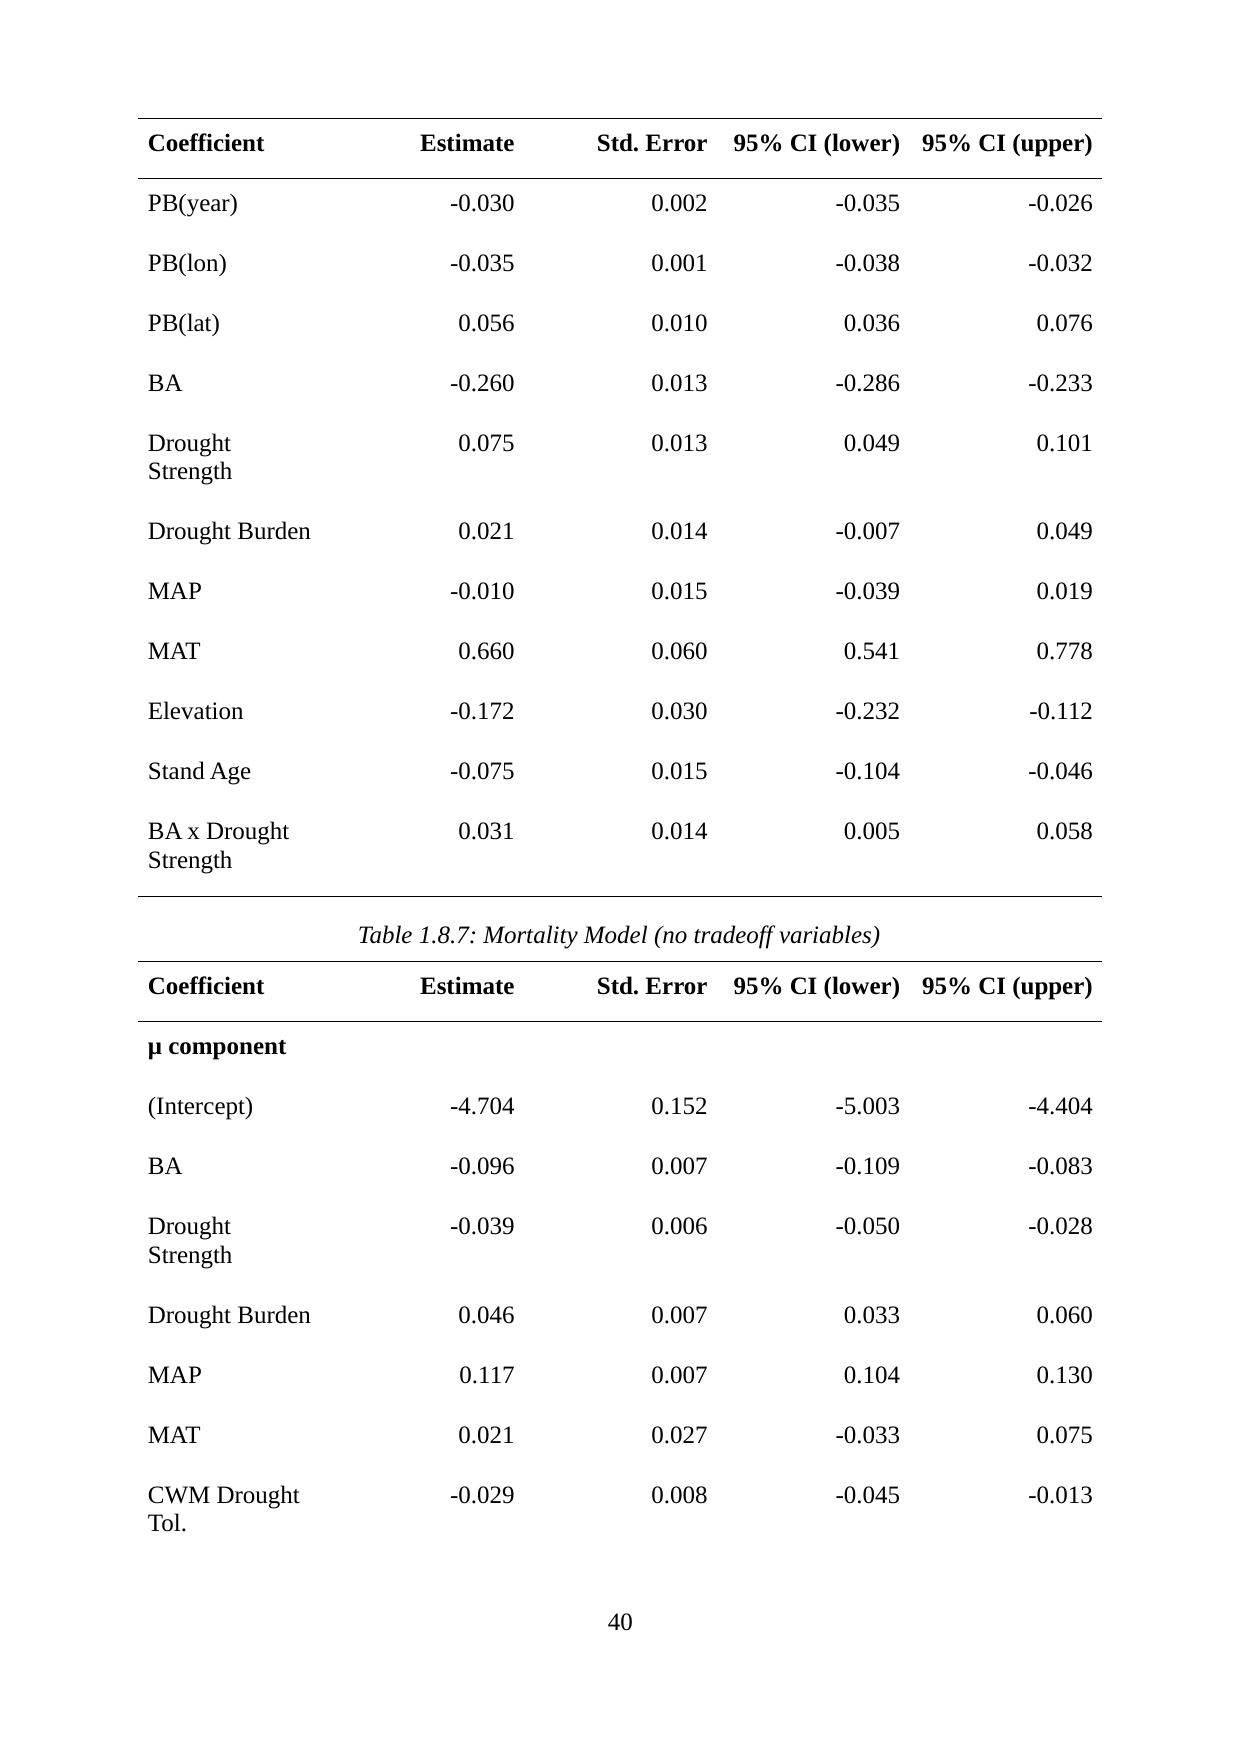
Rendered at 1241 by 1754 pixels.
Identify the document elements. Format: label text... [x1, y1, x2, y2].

table_cell -0.286 [716, 358, 909, 418]
table_cell Drought Strength [138, 1202, 331, 1290]
table_cell 0.021 [331, 507, 524, 567]
table_cell 0.036 [716, 298, 909, 358]
table_cell MAT [138, 627, 331, 687]
table_cell 0.021 [331, 1410, 524, 1470]
table_header Std. Error [524, 119, 716, 178]
table_cell 0.778 [909, 627, 1102, 687]
table_cell -0.035 [716, 179, 909, 238]
table_cell 0.008 [524, 1470, 716, 1559]
table_cell -0.046 [909, 747, 1102, 807]
table_cell 0.060 [524, 627, 716, 687]
table_cell -0.028 [909, 1202, 1102, 1290]
table_cell 0.075 [331, 418, 524, 507]
table_cell [524, 1022, 716, 1082]
table_cell 0.007 [524, 1290, 716, 1350]
table_cell Drought Burden [138, 1290, 331, 1350]
table_cell BA x Drought Strength [138, 807, 331, 896]
table_header Estimate [331, 962, 524, 1021]
table_cell -0.038 [716, 238, 909, 298]
table_header Coefficient [138, 119, 331, 178]
table_cell 0.001 [524, 238, 716, 298]
table_cell 0.060 [909, 1290, 1102, 1350]
table_cell 0.014 [524, 507, 716, 567]
table_cell MAP [138, 567, 331, 627]
table_cell (Intercept) [138, 1082, 331, 1142]
table_cell 0.006 [524, 1202, 716, 1290]
table_cell -0.232 [716, 687, 909, 747]
table_header 95% CI (lower) [716, 119, 909, 178]
table_cell -0.013 [909, 1470, 1102, 1559]
table_cell -0.172 [331, 687, 524, 747]
text Table 1.8.7: Mortality Model (no tradeoff variables) [118, 920, 1122, 949]
table_cell BA [138, 358, 331, 418]
table_cell 0.541 [716, 627, 909, 687]
table_cell 0.056 [331, 298, 524, 358]
table_cell -0.032 [909, 238, 1102, 298]
table_header 95% CI (upper) [909, 962, 1102, 1021]
table_cell 0.007 [524, 1350, 716, 1410]
table_cell 0.049 [716, 418, 909, 507]
table_cell MAP [138, 1350, 331, 1410]
table_cell μ component [138, 1022, 331, 1082]
table_cell -4.404 [909, 1082, 1102, 1142]
table_cell 0.027 [524, 1410, 716, 1470]
table_cell PB(year) [138, 179, 331, 238]
table_cell -0.112 [909, 687, 1102, 747]
table_cell 0.030 [524, 687, 716, 747]
table_cell 0.058 [909, 807, 1102, 896]
table_cell 0.010 [524, 298, 716, 358]
table_cell -0.045 [716, 1470, 909, 1559]
table_cell [909, 1022, 1102, 1082]
table_cell -0.035 [331, 238, 524, 298]
table_cell Drought Strength [138, 418, 331, 507]
table_cell -0.030 [331, 179, 524, 238]
table_cell 0.660 [331, 627, 524, 687]
table_header Coefficient [138, 962, 331, 1021]
table_cell 0.046 [331, 1290, 524, 1350]
table_cell -0.026 [909, 179, 1102, 238]
table_cell 0.075 [909, 1410, 1102, 1470]
table_cell -0.033 [716, 1410, 909, 1470]
table_cell -0.075 [331, 747, 524, 807]
table_cell CWM Drought Tol. [138, 1470, 331, 1559]
table_cell [331, 1022, 524, 1082]
table_cell 0.076 [909, 298, 1102, 358]
table_header Std. Error [524, 962, 716, 1021]
table_cell 0.031 [331, 807, 524, 896]
table_cell 0.117 [331, 1350, 524, 1410]
table_cell MAT [138, 1410, 331, 1470]
table_header 95% CI (lower) [716, 962, 909, 1021]
table_cell -0.104 [716, 747, 909, 807]
table_cell -0.109 [716, 1142, 909, 1202]
table_cell 0.013 [524, 358, 716, 418]
table_cell PB(lon) [138, 238, 331, 298]
table_cell -4.704 [331, 1082, 524, 1142]
table_cell -0.260 [331, 358, 524, 418]
table_cell 0.104 [716, 1350, 909, 1410]
table_cell -0.010 [331, 567, 524, 627]
table_cell 0.033 [716, 1290, 909, 1350]
table_header Estimate [331, 119, 524, 178]
table_cell -0.007 [716, 507, 909, 567]
table_cell 0.015 [524, 567, 716, 627]
table_header 95% CI (upper) [909, 119, 1102, 178]
table_cell 0.019 [909, 567, 1102, 627]
table_cell 0.002 [524, 179, 716, 238]
table_cell -0.029 [331, 1470, 524, 1559]
table_cell 0.130 [909, 1350, 1102, 1410]
table_cell 0.101 [909, 418, 1102, 507]
table_cell 0.152 [524, 1082, 716, 1142]
table_cell -0.233 [909, 358, 1102, 418]
table_cell 0.049 [909, 507, 1102, 567]
table_cell 0.005 [716, 807, 909, 896]
table_cell -0.050 [716, 1202, 909, 1290]
table_cell Elevation [138, 687, 331, 747]
table_cell Drought Burden [138, 507, 331, 567]
table_cell 0.007 [524, 1142, 716, 1202]
table_cell -0.083 [909, 1142, 1102, 1202]
table_cell [716, 1022, 909, 1082]
table_cell 0.013 [524, 418, 716, 507]
table_cell Stand Age [138, 747, 331, 807]
table_cell -0.039 [331, 1202, 524, 1290]
table_cell -0.096 [331, 1142, 524, 1202]
table_cell PB(lat) [138, 298, 331, 358]
table_cell -0.039 [716, 567, 909, 627]
table_cell 0.015 [524, 747, 716, 807]
table_cell -5.003 [716, 1082, 909, 1142]
table_cell 0.014 [524, 807, 716, 896]
table_cell BA [138, 1142, 331, 1202]
